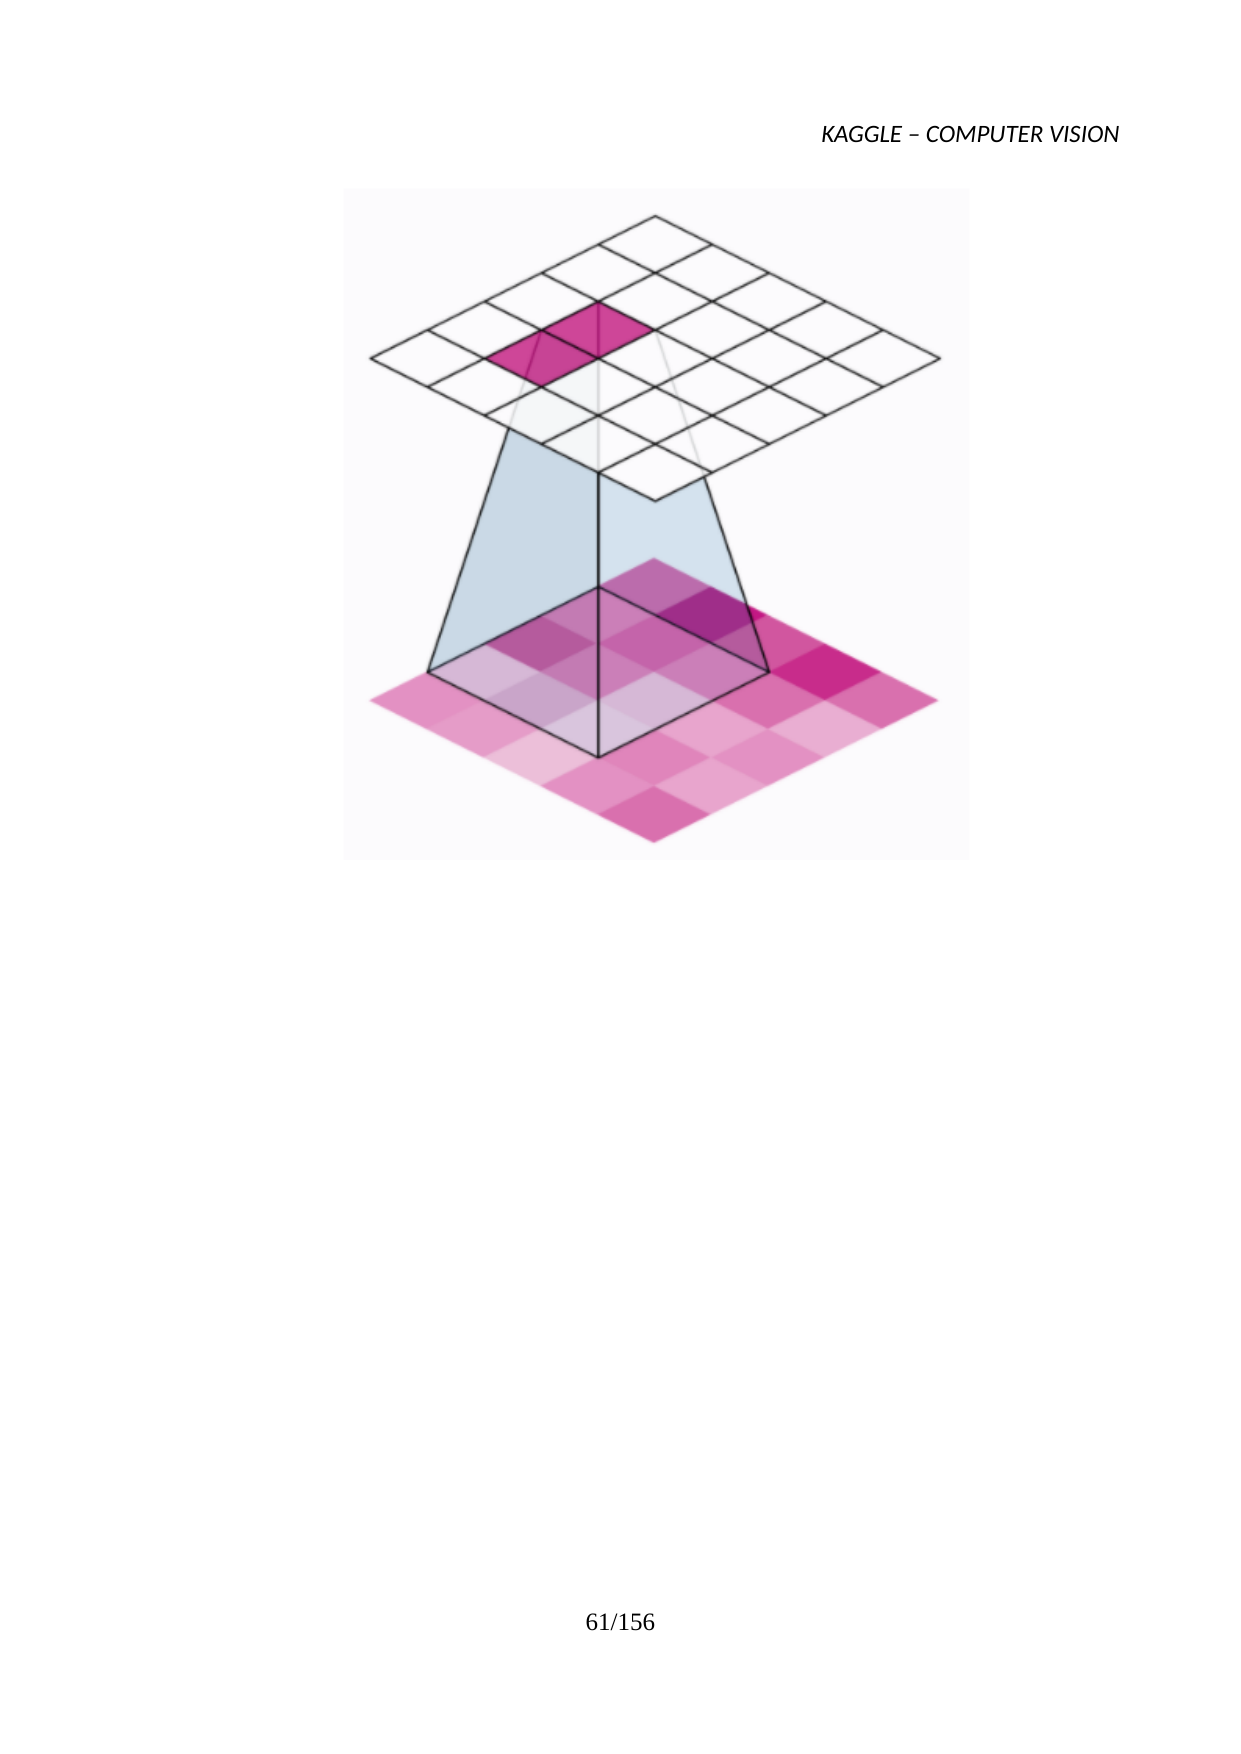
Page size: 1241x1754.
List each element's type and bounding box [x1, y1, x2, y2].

picture [219, 178, 1021, 860]
